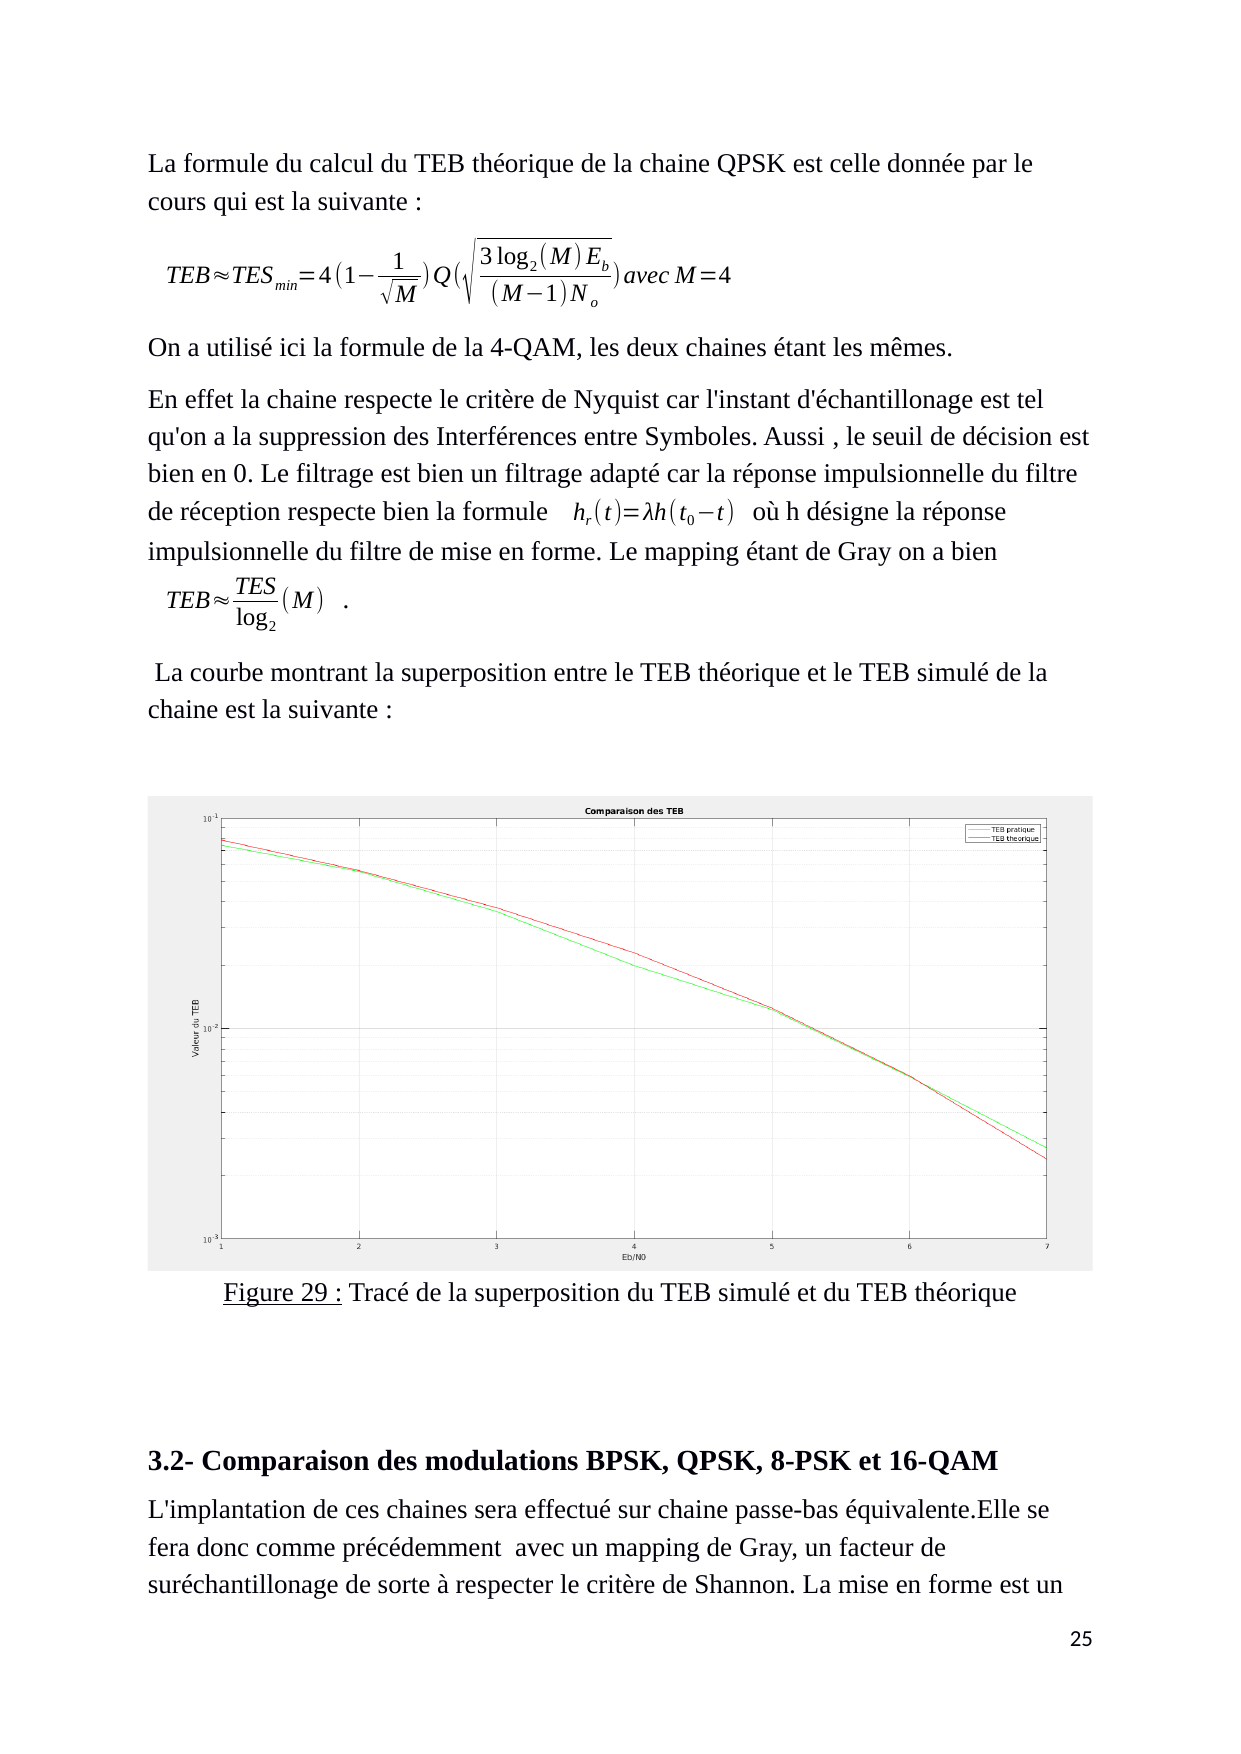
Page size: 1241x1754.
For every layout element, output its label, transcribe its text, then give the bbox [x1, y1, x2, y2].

text La courbe montrant la superposition entre le TEB théorique et le TEB simulé de la chaine est la suivante : [148, 656, 1093, 724]
text La formule du calcul du TEB théorique de la chaine QPSK est celle donnée par le cours qui est la suivante : [148, 148, 1093, 216]
text En effet la chaine respecte le critère de Nyquist car l'instant d'échantillonage est tel qu'on a la suppression des Interférences entre Symboles. Aussi , le seuil de décision est bien en 0. Le filtrage est bien un filtrage adapté car la réponse impulsionnelle du filtre de réception respecte bien la formule où h désigne la réponse impulsionnelle du filtre de mise en forme. Le mapping étant de Gray on a bien . [148, 383, 1093, 635]
text L'implantation de ces chaines sera effectué sur chaine passe-bas équivalente.Elle se fera donc comme précédemment avec un mapping de Gray, un facteur de suréchantillonage de sorte à respecter le critère de Shannon. La mise en forme est un [148, 1494, 1093, 1599]
text Figure 29 : Tracé de la superposition du TEB simulé et du TEB théorique [148, 1271, 1093, 1308]
text On a utilisé ici la formule de la 4-QAM, les deux chaines étant les mêmes. [148, 331, 1093, 362]
picture [147, 796, 1093, 1271]
subtitle 3.2- Comparaison des modulations BPSK, QPSK, 8-PSK et 16-QAM [148, 1443, 1093, 1476]
